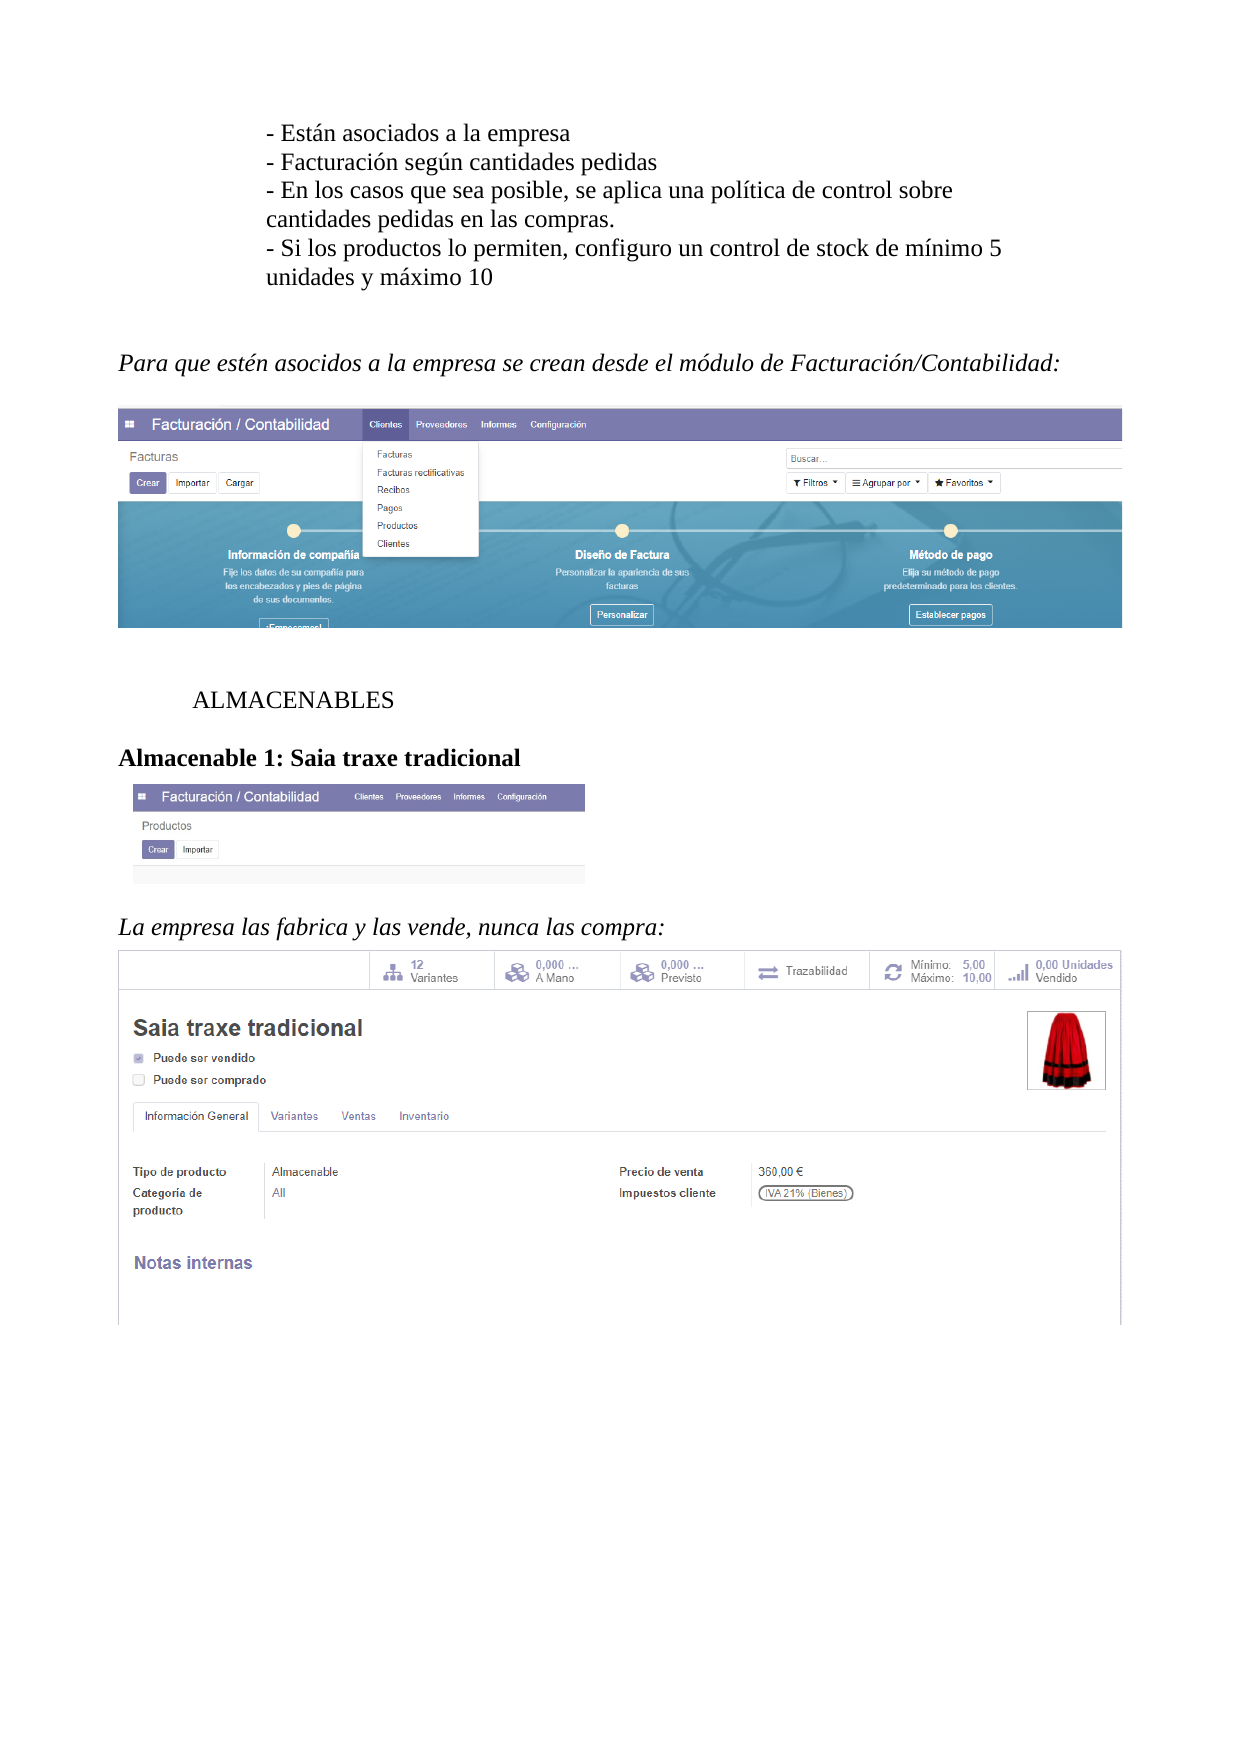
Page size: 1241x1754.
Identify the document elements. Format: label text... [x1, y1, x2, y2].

text Almacenable 1: Saia traxe tradicional [118, 743, 1122, 912]
text cantidades pedidas en las compras. [118, 204, 1122, 233]
text - Si los productos lo permiten, configuro un control de stock de mínimo 5 [118, 233, 1122, 262]
picture [118, 950, 1123, 1325]
picture [133, 784, 585, 884]
text - En los casos que sea posible, se aplica una política de control sobre [118, 176, 1122, 204]
text ALMACENABLES [118, 628, 1122, 714]
text - Facturación según cantidades pedidas [118, 147, 1122, 176]
text Para que estén asocidos a la empresa se crean desde el módulo de Facturación/Contabilidad: [118, 348, 1122, 377]
text unidades y máximo 10 [118, 262, 1122, 291]
text La empresa las fabrica y las vende, nunca las compra: [118, 912, 1122, 941]
picture [118, 405, 1123, 628]
text - Están asociados a la empresa [118, 118, 1122, 147]
